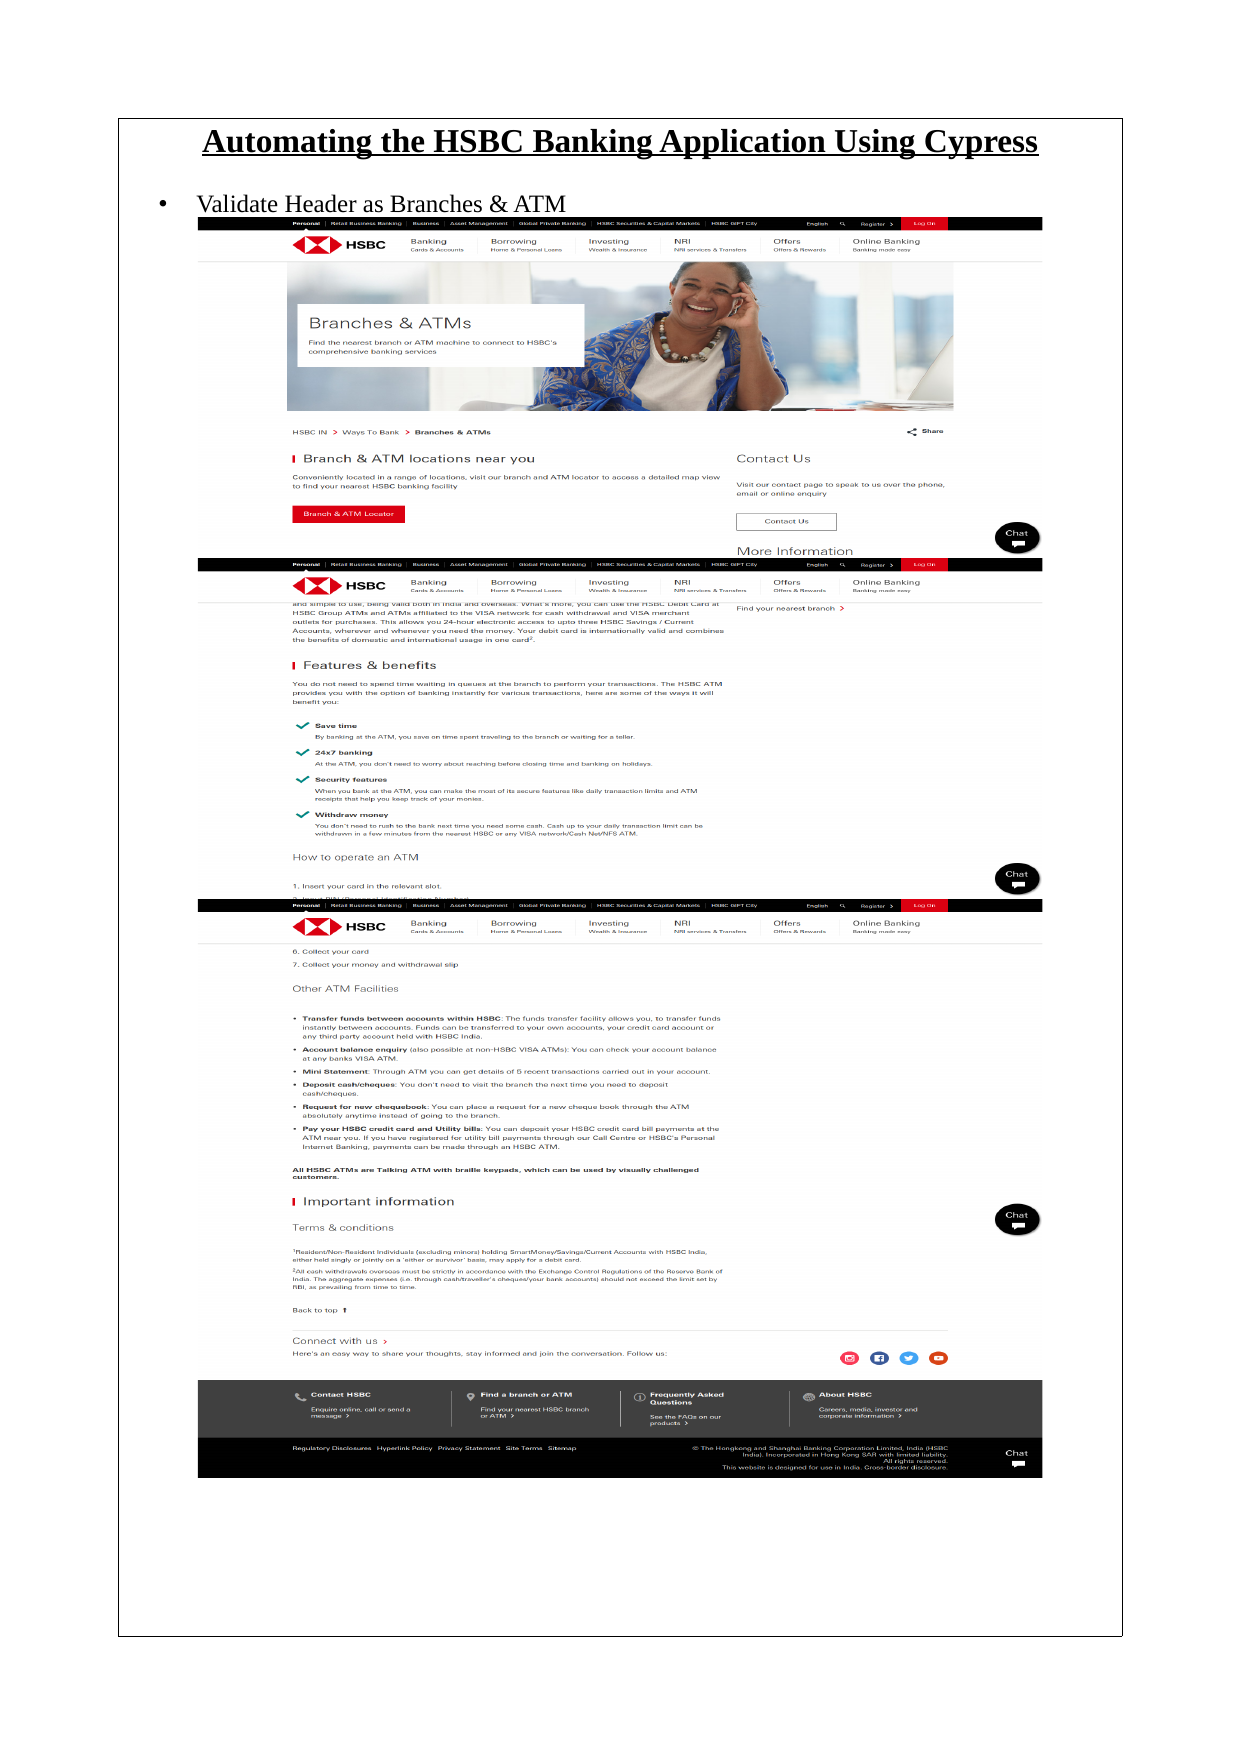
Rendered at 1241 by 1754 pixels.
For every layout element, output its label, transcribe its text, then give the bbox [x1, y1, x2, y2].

list Validate Header as Branches & ATM [159, 189, 1119, 218]
picture [197, 217, 1043, 1478]
